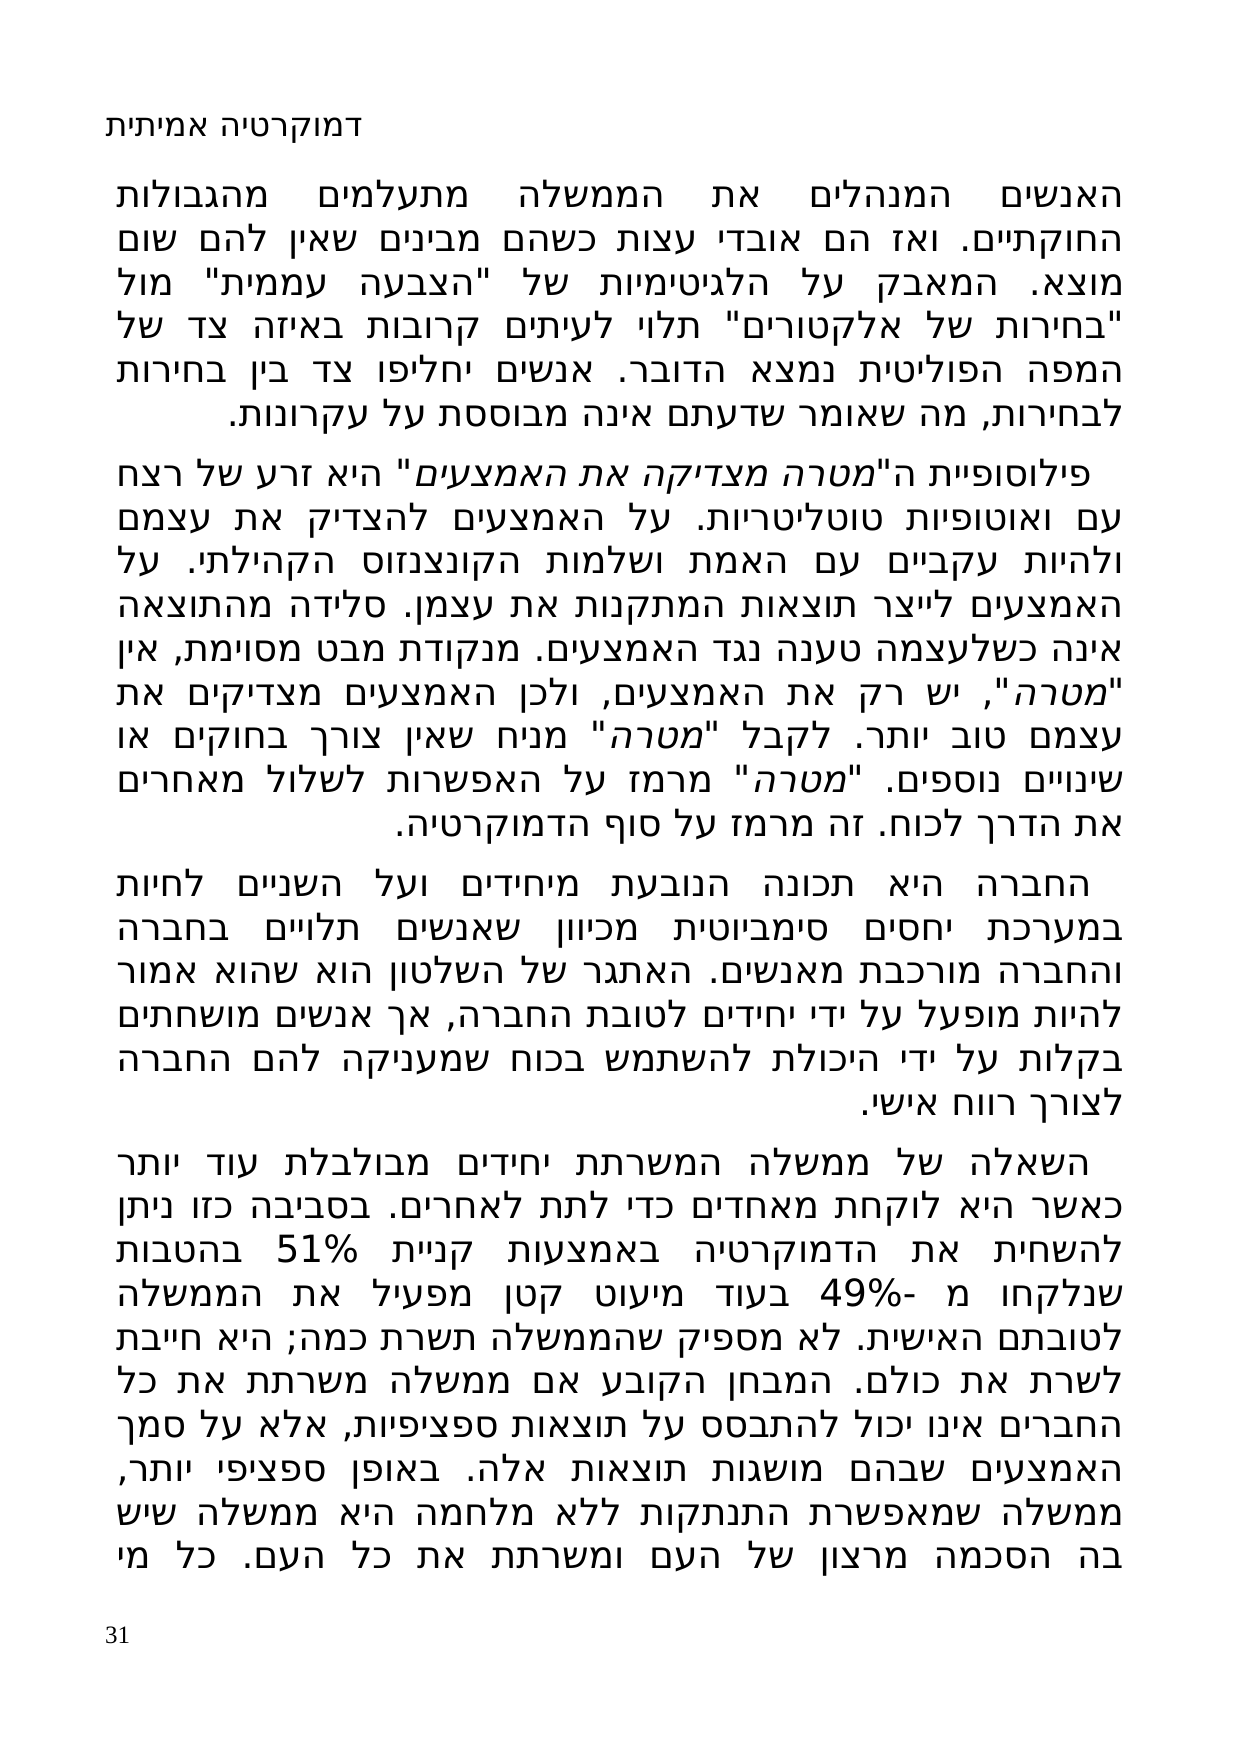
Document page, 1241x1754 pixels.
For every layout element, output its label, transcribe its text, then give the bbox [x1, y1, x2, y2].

text החברה היא תכונה הנובעת מיחידים ועל השניים לחיות במערכת יחסים סימביוטית מכיוון שאנשים תלויים בחברה והחברה מורכבת מאנשים. האתגר של השלטון הוא שהוא אמור להיות מופעל על ידי יחידים לטובת החברה, אך אנשים מושחתים בקלות על ידי היכולת להשתמש בכוח שמעניקה להם החברה לצורך רווח אישי. [116, 861, 1124, 1124]
text האנשים המנהלים את הממשלה מתעלמים מהגבולות החוקתיים. ואז הם אובדי עצות כשהם מבינים שאין להם שום מוצא. המאבק על הלגיטימיות של "הצבעה עממית" מול "בחירות של אלקטורים" תלוי לעיתים קרובות באיזה צד של המפה הפוליטית נמצא הדובר. אנשים יחליפו צד בין בחירות לבחירות, מה שאומר שדעתם אינה מבוססת על עקרונות. [116, 172, 1124, 435]
text השאלה של ממשלה המשרתת יחידים מבולבלת עוד יותר כאשר היא לוקחת מאחדים כדי לתת לאחרים. בסביבה כזו ניתן להשחית את הדמוקרטיה באמצעות קניית 51% בהטבות שנלקחו מ -49% בעוד מיעוט קטן מפעיל את הממשלה לטובתם האישית. לא מספיק שהממשלה תשרת כמה; היא חייבת לשרת את כולם. המבחן הקובע אם ממשלה משרתת את כל החברים אינו יכול להתבסס על תוצאות ספציפיות, אלא על סמך האמצעים שבהם מושגות תוצאות אלה. באופן ספציפי יותר, ממשלה שמאפשרת התנתקות ללא מלחמה היא ממשלה שיש בה הסכמה מרצון של העם ומשרתת את כל העם. כל מי שהממשלה לא משרתת אותו יכול להתנתק. [116, 1140, 1124, 1577]
text פילוסופיית ה"מטרה מצדיקה את האמצעים" היא זרע של רצח עם ואוטופיות טוטליטריות. על האמצעים להצדיק את עצמם ולהיות עקביים עם האמת ושלמות הקונצנזוס הקהילתי. על האמצעים לייצר תוצאות המתקנות את עצמן. סלידה מהתוצאה אינה כשלעצמה טענה נגד האמצעים. מנקודת מבט מסוימת, אין "מטרה", יש רק את האמצעים, ולכן האמצעים מצדיקים את עצמם טוב יותר. לקבל "מטרה" מניח שאין צורך בחוקים או שינויים נוספים. "מטרה" מרמז על האפשרות לשלול מאחרים את הדרך לכוח. זה מרמז על סוף הדמוקרטיה. [116, 451, 1124, 845]
